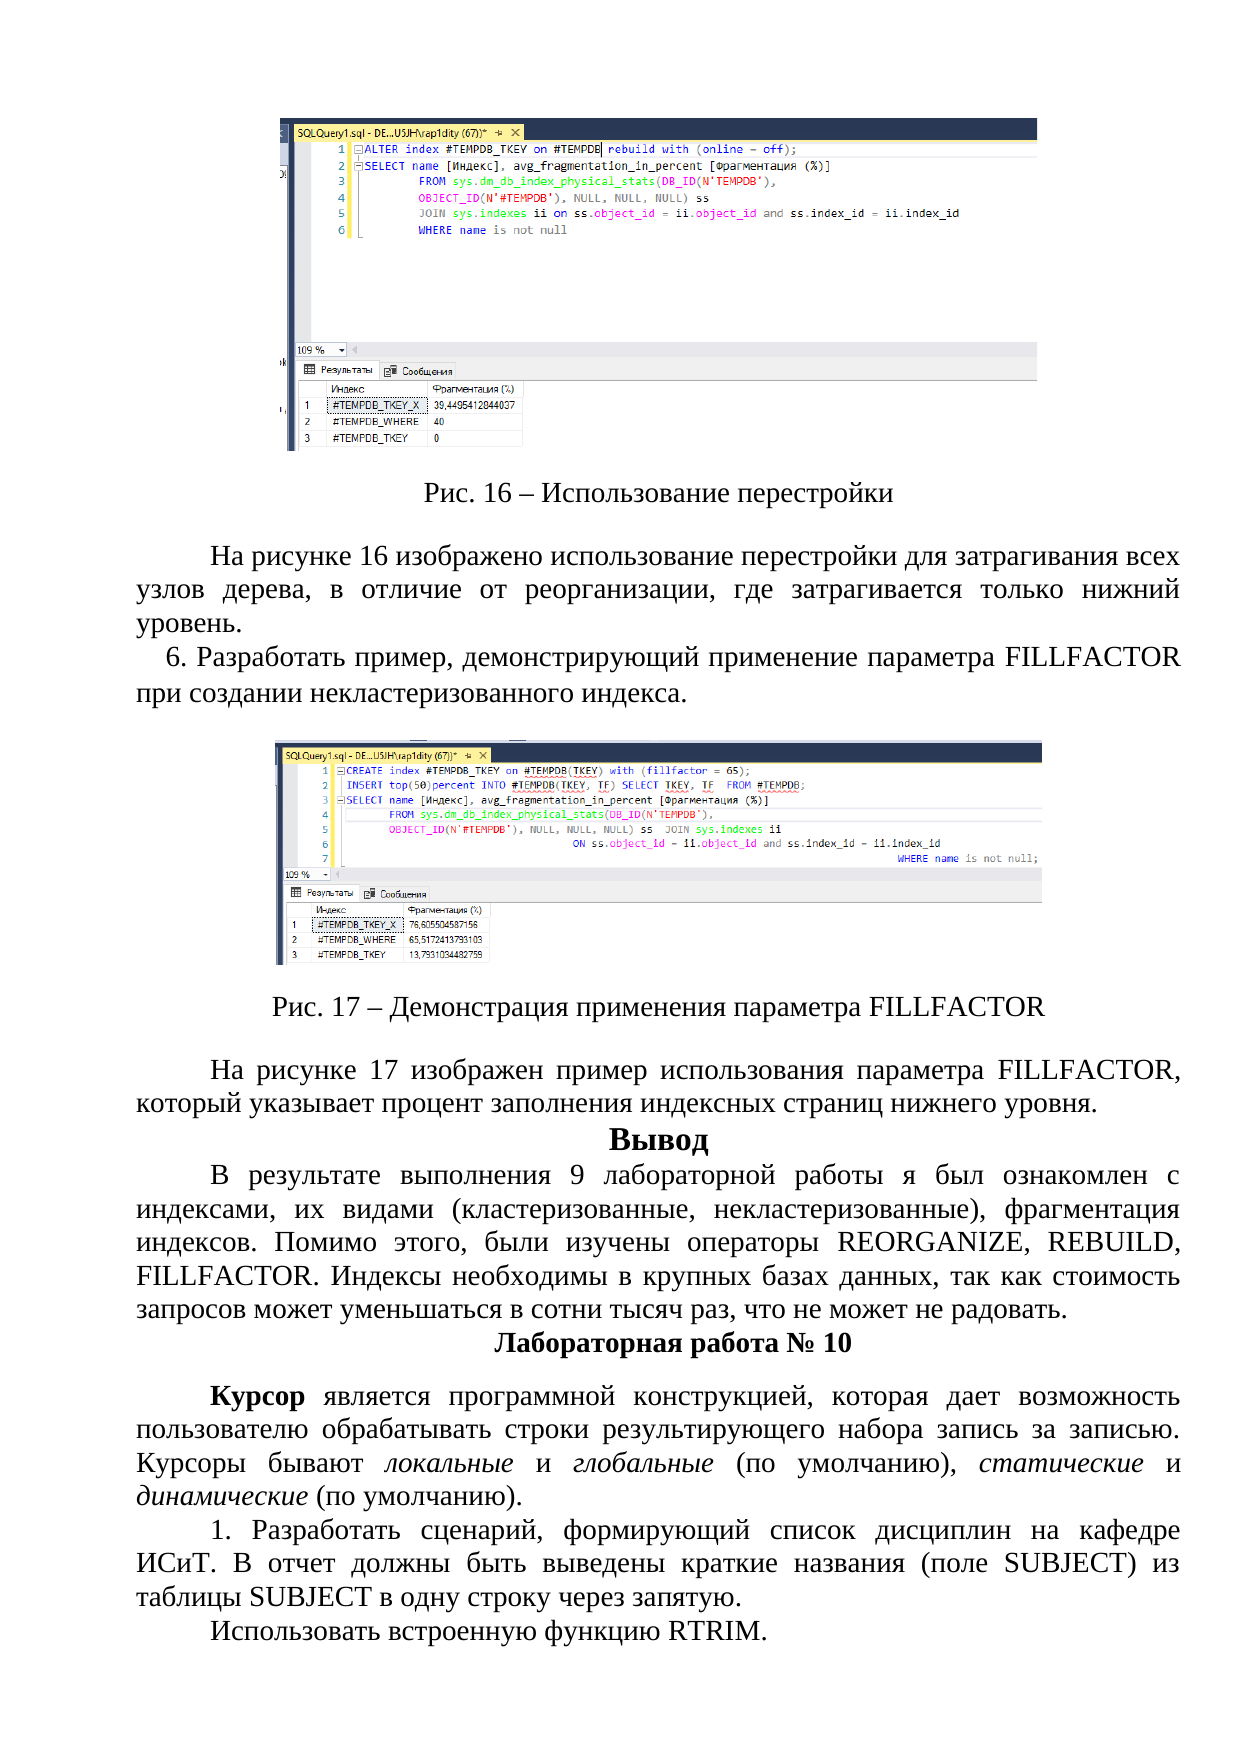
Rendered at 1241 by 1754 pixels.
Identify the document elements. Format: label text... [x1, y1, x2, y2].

text Рис. 16 – Использование перестройки [136, 475, 1181, 509]
text В результате выполнения 9 лабораторной работы я был ознакомлен с индексами, их видами (кластеризованные, некластеризованные), фрагментация индексов. Помимо этого, были изучены операторы REORGANIZE, REBUILD, FILLFACTOR. Индексы необходимы в крупных базах данных, так как стоимость запросов может уменьшаться в сотни тысяч раз, что не может не радовать. [136, 1157, 1181, 1325]
text Курсор является программной конструкцией, которая дает возможность пользователю обрабатывать строки результирующего набора запись за записью. Курсоры бывают локальные и глобальные (по умолчанию), статические и динамические (по умолчанию). [136, 1378, 1181, 1512]
picture [275, 740, 1042, 965]
text На рисунке 17 изображен пример использования параметра FILLFACTOR, который указывает процент заполнения индексных страниц нижнего уровня. [136, 1052, 1181, 1119]
text Вывод [136, 1119, 1181, 1157]
text 6. Разработать пример, демонстрирующий применение параметра FILLFACTOR при создании некластеризованного индекса. [136, 639, 1181, 708]
text Рис. 17 – Демонстрация применения параметра FILLFACTOR [136, 989, 1181, 1023]
text Лабораторная работа № 10 [136, 1325, 1181, 1359]
text На рисунке 16 изображено использование перестройки для затрагивания всех узлов дерева, в отличие от реорганизации, где затрагивается только нижний уровень. [136, 538, 1181, 639]
text Использовать встроенную функцию RTRIM. [136, 1613, 1181, 1646]
picture [280, 118, 1038, 451]
text 1. Разработать сценарий, формирующий список дисциплин на кафедре ИСиТ. В отчет должны быть выведены краткие названия (поле SUBJECT) из таблицы SUBJECT в одну строку через запятую. [136, 1512, 1181, 1613]
